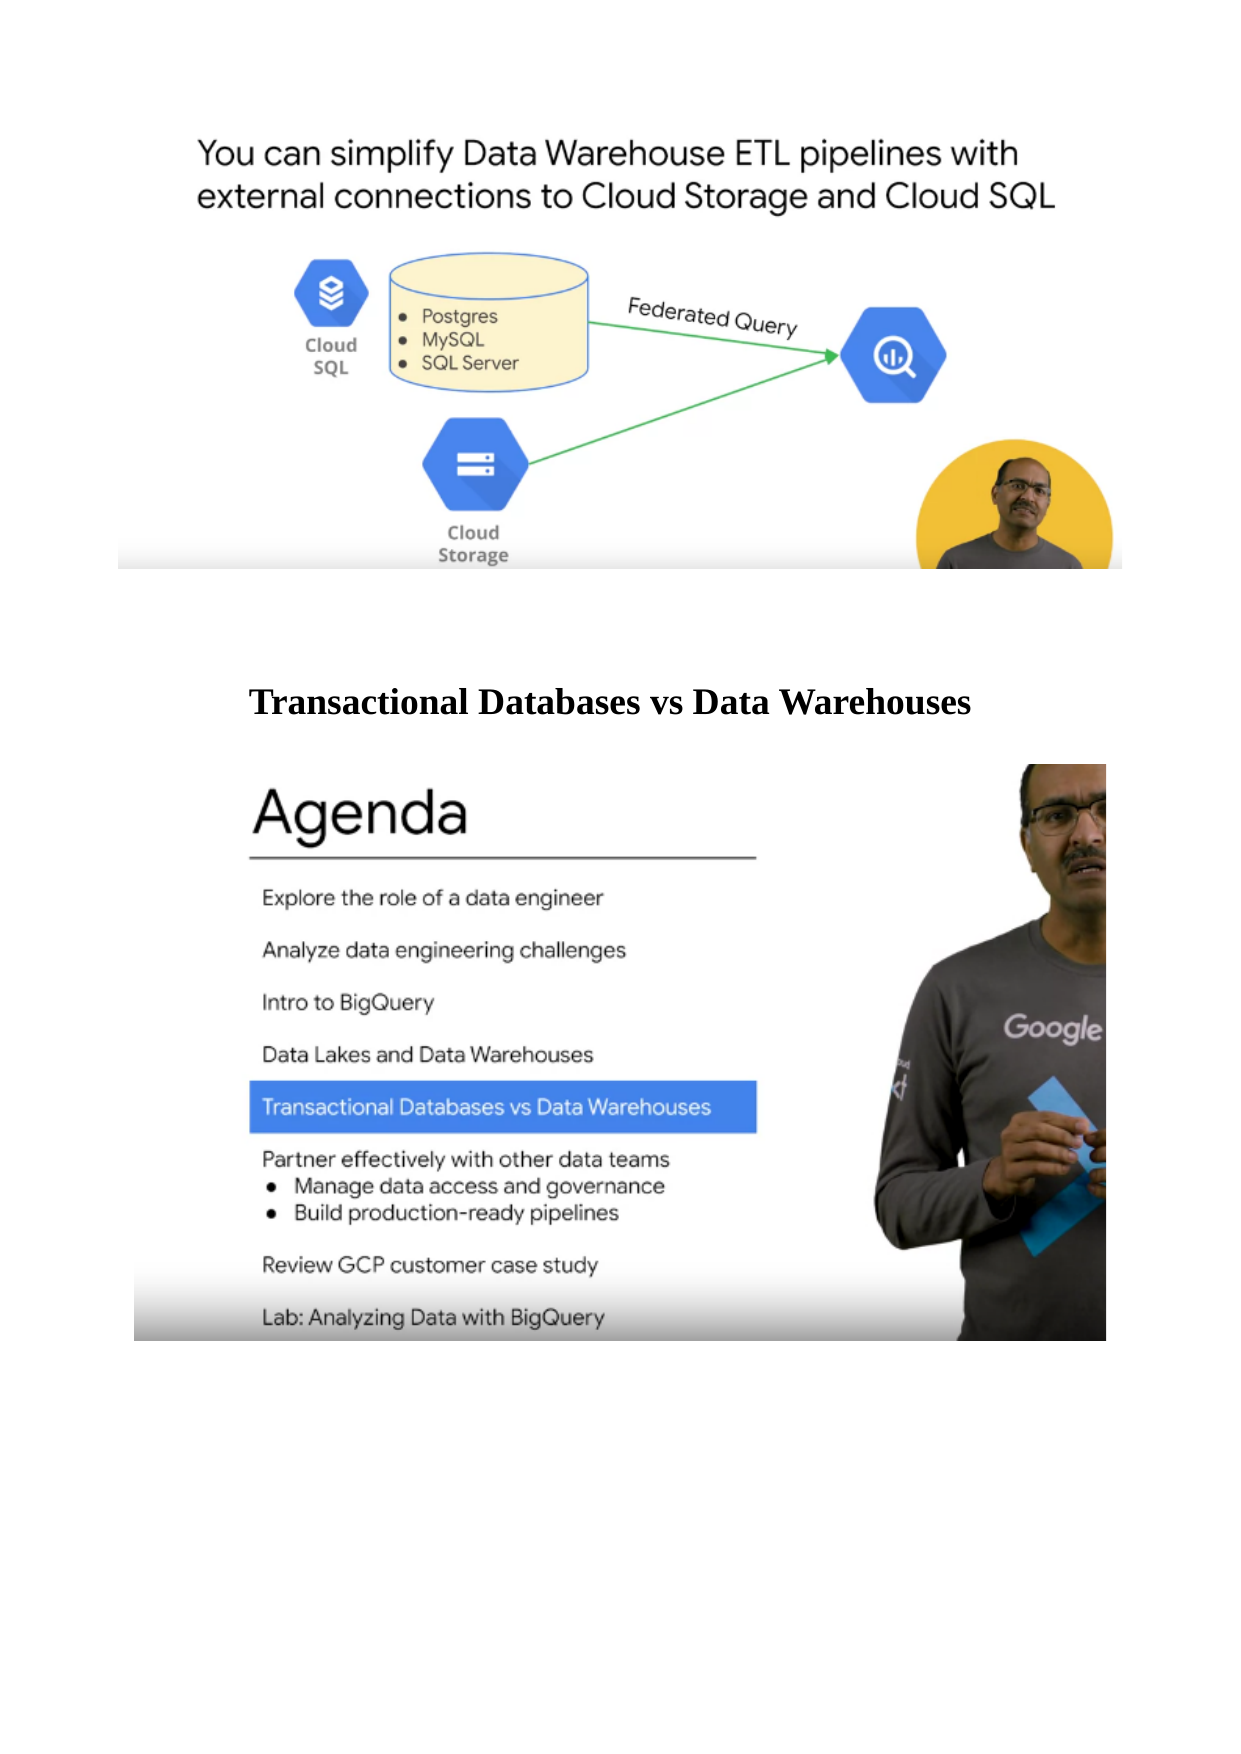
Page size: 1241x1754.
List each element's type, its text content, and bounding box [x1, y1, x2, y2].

subtitle Transactional Databases vs Data Warehouses [118, 680, 1122, 723]
picture [118, 118, 1123, 569]
picture [134, 764, 1107, 1341]
